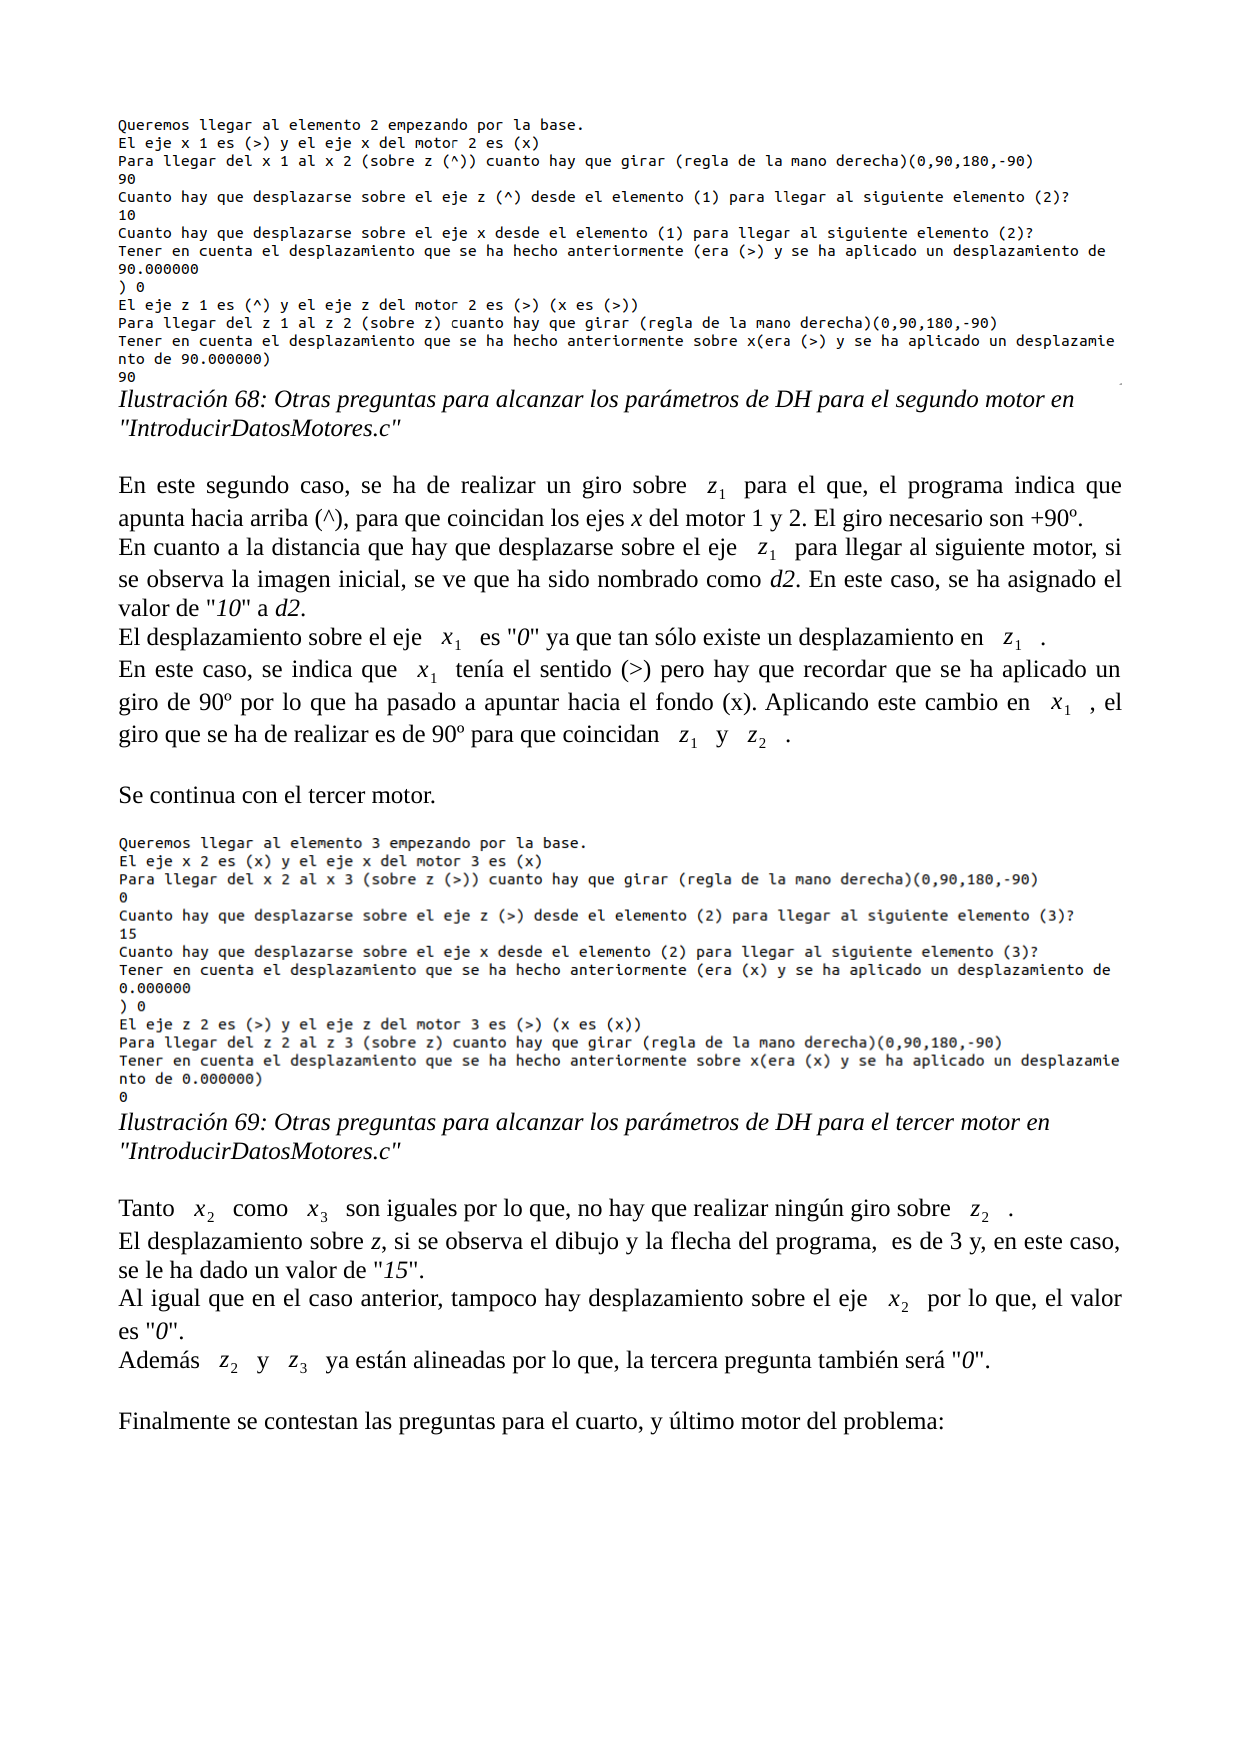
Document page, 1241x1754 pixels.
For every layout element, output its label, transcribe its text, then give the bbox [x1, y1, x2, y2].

text Ilustración 69: Otras preguntas para alcanzar los parámetros de DH para el tercer motor en "IntroducirDatosMotores.c" [118, 1108, 1122, 1165]
text En este caso, se indica quetenía el sentido (>) pero hay que recordar que se ha aplicado un giro de 90º por lo que ha pasado a apuntar hacia el fondo (x). Aplicando este cambio en, el giro que se ha de realizar es de 90º para que coincidany. [118, 654, 1122, 752]
text En cuanto a la distancia que hay que desplazarse sobre el ejepara llegar al siguiente motor, si se observa la imagen inicial, se ve que ha sido nombrado como d2. En este caso, se ha asignado el valor de "10" a d2. [118, 532, 1122, 622]
picture [118, 837, 1122, 1108]
text Finalmente se contestan las preguntas para el cuarto, y último motor del problema: [118, 1406, 1122, 1435]
text Tantocomoson iguales por lo que, no hay que realizar ningún giro sobre. [118, 1193, 1122, 1226]
text Se continua con el tercer motor. [118, 780, 1122, 809]
text En este segundo caso, se ha de realizar un giro sobrepara el que, el programa indica que apunta hacia arriba (^), para que coincidan los ejes x del motor 1 y 2. El giro necesario son +90º. [118, 470, 1122, 532]
text Al igual que en el caso anterior, tampoco hay desplazamiento sobre el ejepor lo que, el valor es "0". [118, 1283, 1122, 1345]
text El desplazamiento sobre el ejees "0" ya que tan sólo existe un desplazamiento en. [118, 622, 1122, 654]
picture [118, 118, 1122, 385]
text Ademásyya están alineadas por lo que, la tercera pregunta también será "0". [118, 1345, 1122, 1377]
text El desplazamiento sobre z, si se observa el dibujo y la flecha del programa, es de 3 y, en este caso, se le ha dado un valor de "15". [118, 1226, 1122, 1283]
text Ilustración 68: Otras preguntas para alcanzar los parámetros de DH para el segundo motor en "IntroducirDatosMotores.c" [118, 385, 1122, 442]
